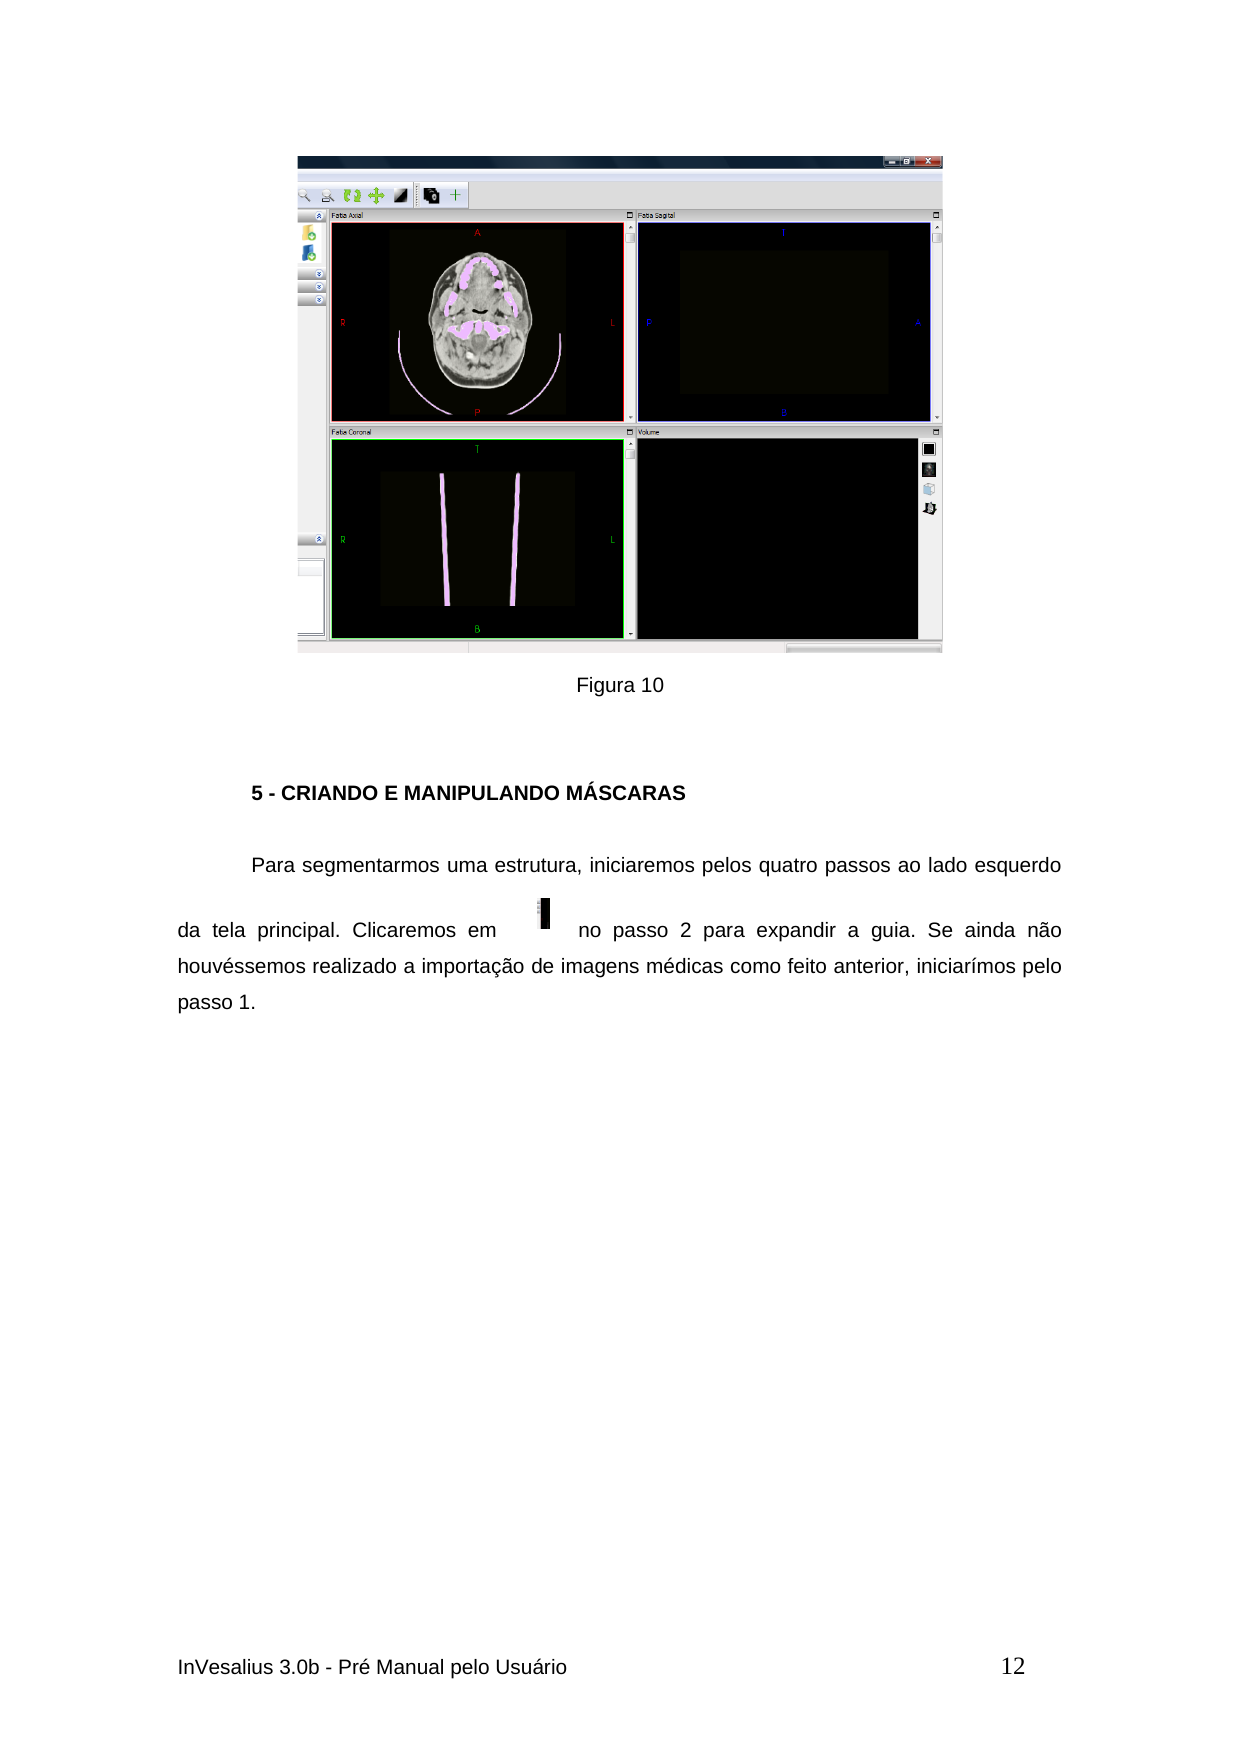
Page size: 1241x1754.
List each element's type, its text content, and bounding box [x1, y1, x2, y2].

picture [297, 156, 943, 653]
picture [537, 898, 542, 929]
text Figura 10 [177, 673, 1063, 697]
text Para segmentarmos uma estrutura, iniciaremos pelos quatro passos ao lado esquerdo da tela principal. Clicaremos em no passo 2 para expandir a guia. Se ainda não houvéssemos realizado a importação de imagens médicas como feito anterior, iniciarímos pelo passo 1. [177, 853, 1063, 1014]
text 5 - CRIANDO E MANIPULANDO MÁSCARAS [177, 781, 1063, 805]
